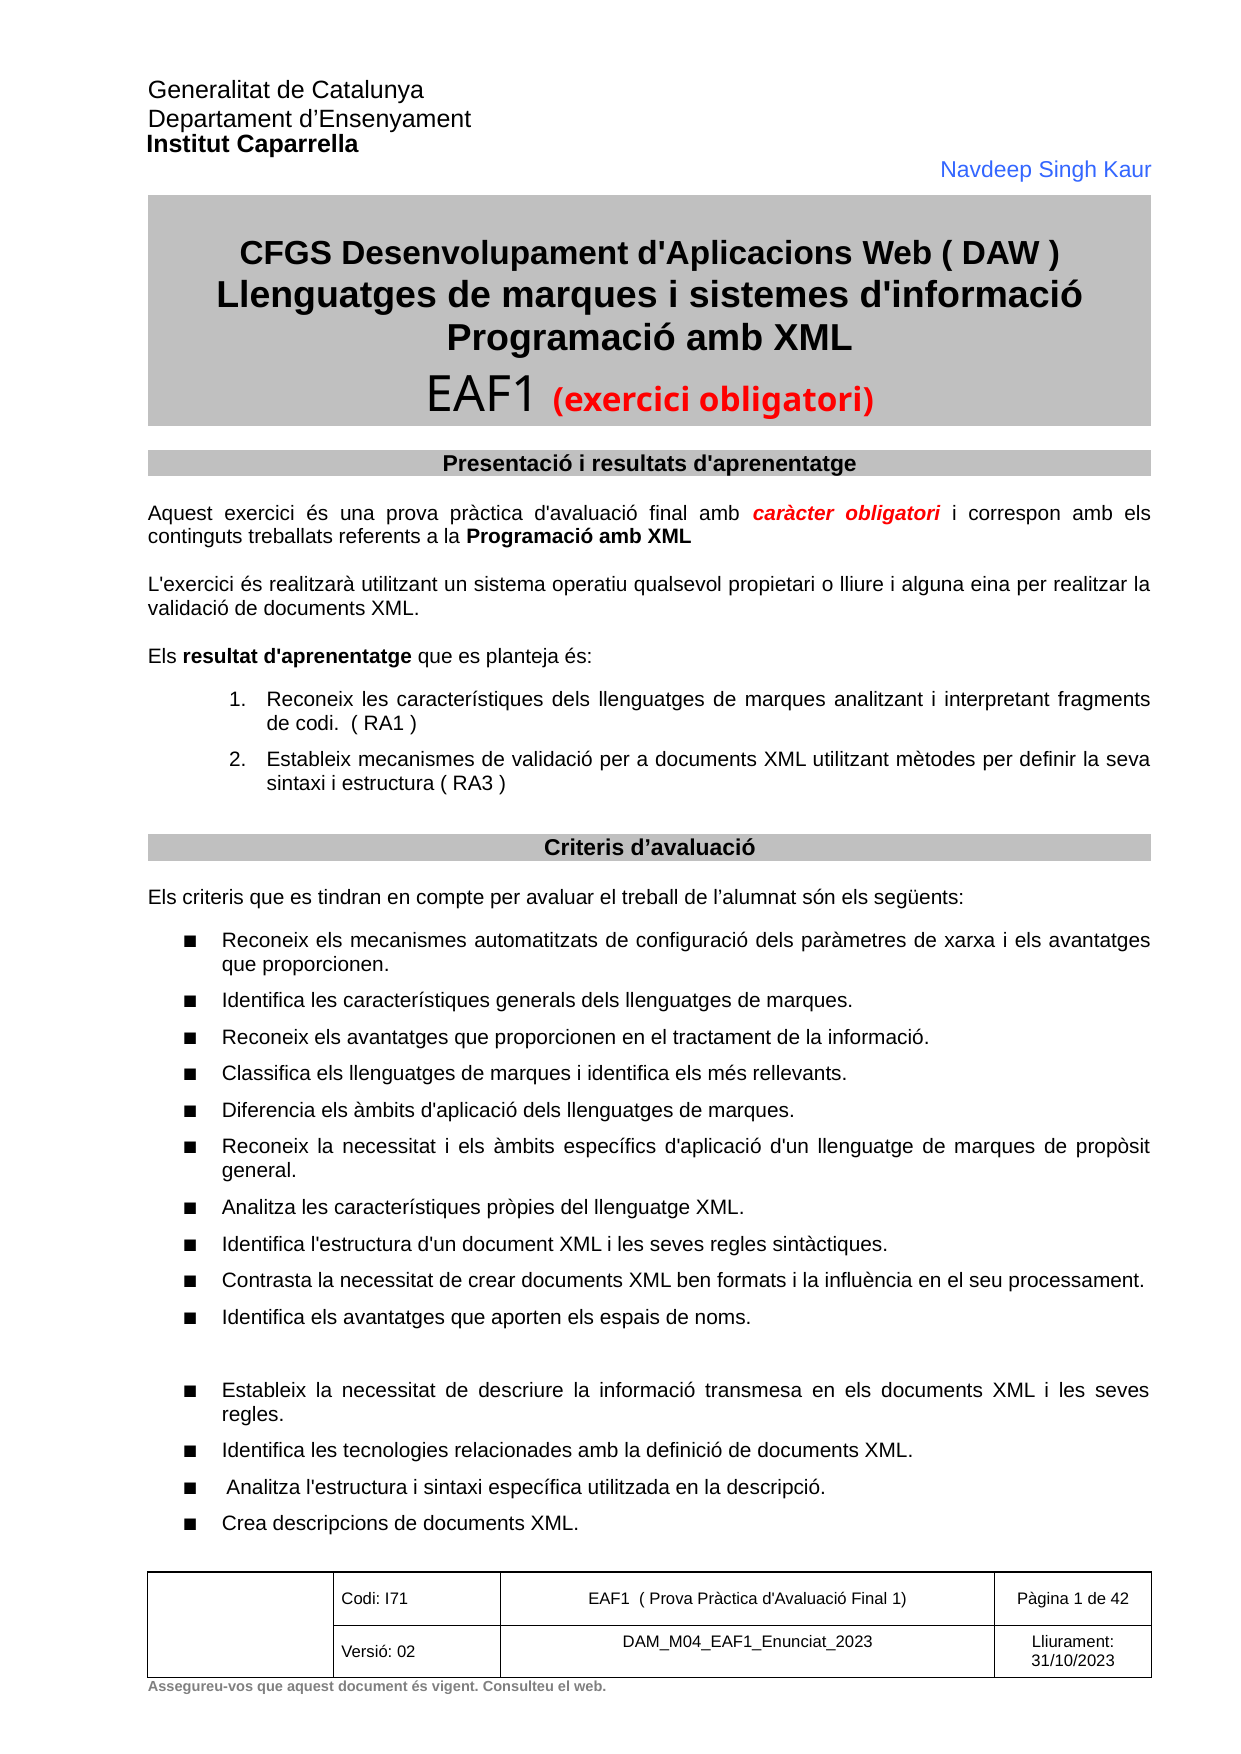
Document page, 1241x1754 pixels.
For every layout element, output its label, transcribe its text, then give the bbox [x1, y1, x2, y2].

list Reconeix la necessitat i els àmbits específics d'aplicació d'un llenguatge de marques de propòsit general. [184, 1134, 1151, 1182]
text Els resultat d'aprenentatge que es planteja és: [148, 644, 1151, 668]
list Identifica les característiques generals dels llenguatges de marques. [184, 988, 1151, 1012]
subtitle Llenguatges de marques i sistemes d'informació [148, 272, 1151, 315]
list Diferencia els àmbits d'aplicació dels llenguatges de marques. [184, 1098, 1151, 1122]
text L'exercici és realitzarà utilitzant un sistema operatiu qualsevol propietari o lliure i alguna eina per realitzar la validació de documents XML. [148, 572, 1151, 620]
list Analitza les característiques pròpies del llenguatge XML. [184, 1195, 1151, 1219]
list Identifica les tecnologies relacionades amb la definició de documents XML. [184, 1438, 1151, 1462]
list Reconeix els mecanismes automatitzats de configuració dels paràmetres de xarxa i els avantatges que proporcionen. [184, 927, 1151, 976]
list Classifica els llenguatges de marques i identifica els més rellevants. [184, 1061, 1151, 1085]
list Identifica l'estructura d'un document XML i les seves regles sintàctiques. [184, 1231, 1151, 1255]
list Reconeix els avantatges que proporcionen en el tractament de la informació. [184, 1024, 1151, 1049]
list Analitza l'estructura i sintaxi específica utilitzada en la descripció. [184, 1474, 1151, 1499]
text Presentació i resultats d'aprenentatge [148, 450, 1151, 476]
subtitle CFGS Desenvolupament d'Aplicacions Web ( DAW ) [148, 233, 1151, 272]
text Els criteris que es tindran en compte per avaluar el treball de l’alumnat són els següents: [148, 885, 1151, 909]
list Estableix la necessitat de descriure la informació transmesa en els documents XML i les seves regles. [184, 1377, 1151, 1426]
text Criteris d’avaluació [148, 834, 1151, 861]
subtitle Programació amb XML [148, 315, 1151, 358]
list Reconeix les característiques dels llenguatges de marques analitzant i interpretant fragments de codi. ( RA1 ) [229, 687, 1151, 735]
list Identifica els avantatges que aporten els espais de noms. [184, 1304, 1151, 1328]
list Estableix mecanismes de validació per a documents XML utilitzant mètodes per definir la seva sintaxi i estructura ( RA3 ) [229, 747, 1151, 795]
text EAF1 (exercici obligatori) [148, 358, 1151, 426]
list Contrasta la necessitat de crear documents XML ben formats i la influència en el seu processament. [184, 1268, 1151, 1292]
list Crea descripcions de documents XML. [184, 1511, 1151, 1535]
text Aquest exercici és una prova pràctica d'avaluació final amb caràcter obligatori i correspon amb els continguts treballats referents a la Programació amb XML [148, 500, 1151, 548]
